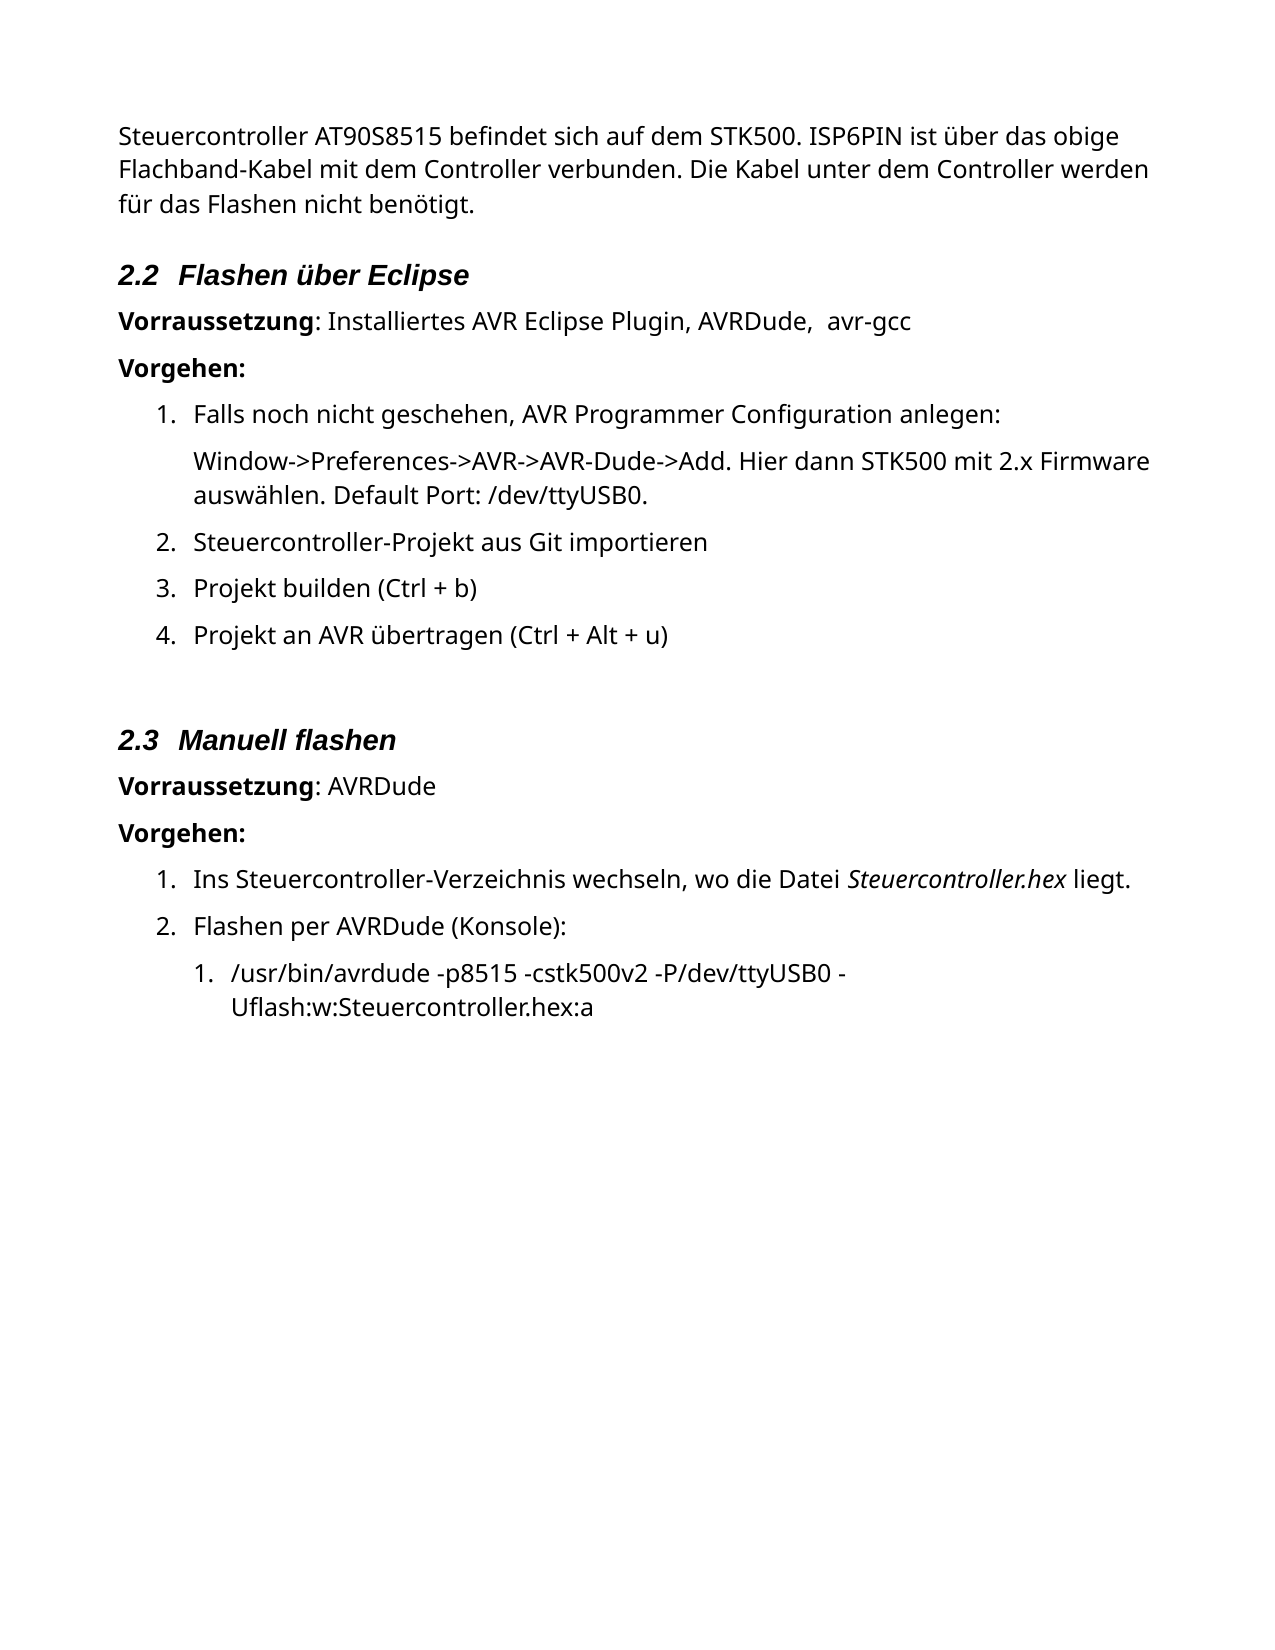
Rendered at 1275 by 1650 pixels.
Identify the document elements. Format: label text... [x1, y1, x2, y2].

list Window->Preferences->AVR->AVR-Dude->Add. Hier dann STK500 mit 2.x Firmware auswählen. Default Port: /dev/ttyUSB0. [156, 443, 1157, 512]
text Steuercontroller AT90S8515 befindet sich auf dem STK500. ISP6PIN ist über das obige Flachband-Kabel mit dem Controller verbunden. Die Kabel unter dem Controller werden für das Flashen nicht benötigt. [118, 118, 1157, 220]
text Vorgehen: [118, 816, 1157, 849]
text Vorgehen: [118, 350, 1157, 384]
list Steuercontroller-Projekt aus Git importieren [156, 524, 1157, 558]
list Projekt an AVR übertragen (Ctrl + Alt + u) [156, 617, 1157, 651]
list Falls noch nicht geschehen, AVR Programmer Configuration anlegen: [156, 397, 1157, 431]
list Flashen per AVRDude (Konsole): [156, 909, 1157, 943]
subtitle Manuell flashen [118, 723, 1157, 756]
list Projekt builden (Ctrl + b) [156, 571, 1157, 605]
list Ins Steuercontroller-Verzeichnis wechseln, wo die Datei Steuercontroller.hex liegt. [156, 862, 1157, 896]
text Vorraussetzung: Installiertes AVR Eclipse Plugin, AVRDude, avr-gcc [118, 304, 1157, 338]
list /usr/bin/avrdude -p8515 -cstk500v2 -P/dev/ttyUSB0 -Uflash:w:Steuercontroller.hex:a [193, 955, 1157, 1023]
text Vorraussetzung: AVRDude [118, 769, 1157, 803]
subtitle Flashen über Eclipse [118, 258, 1157, 291]
